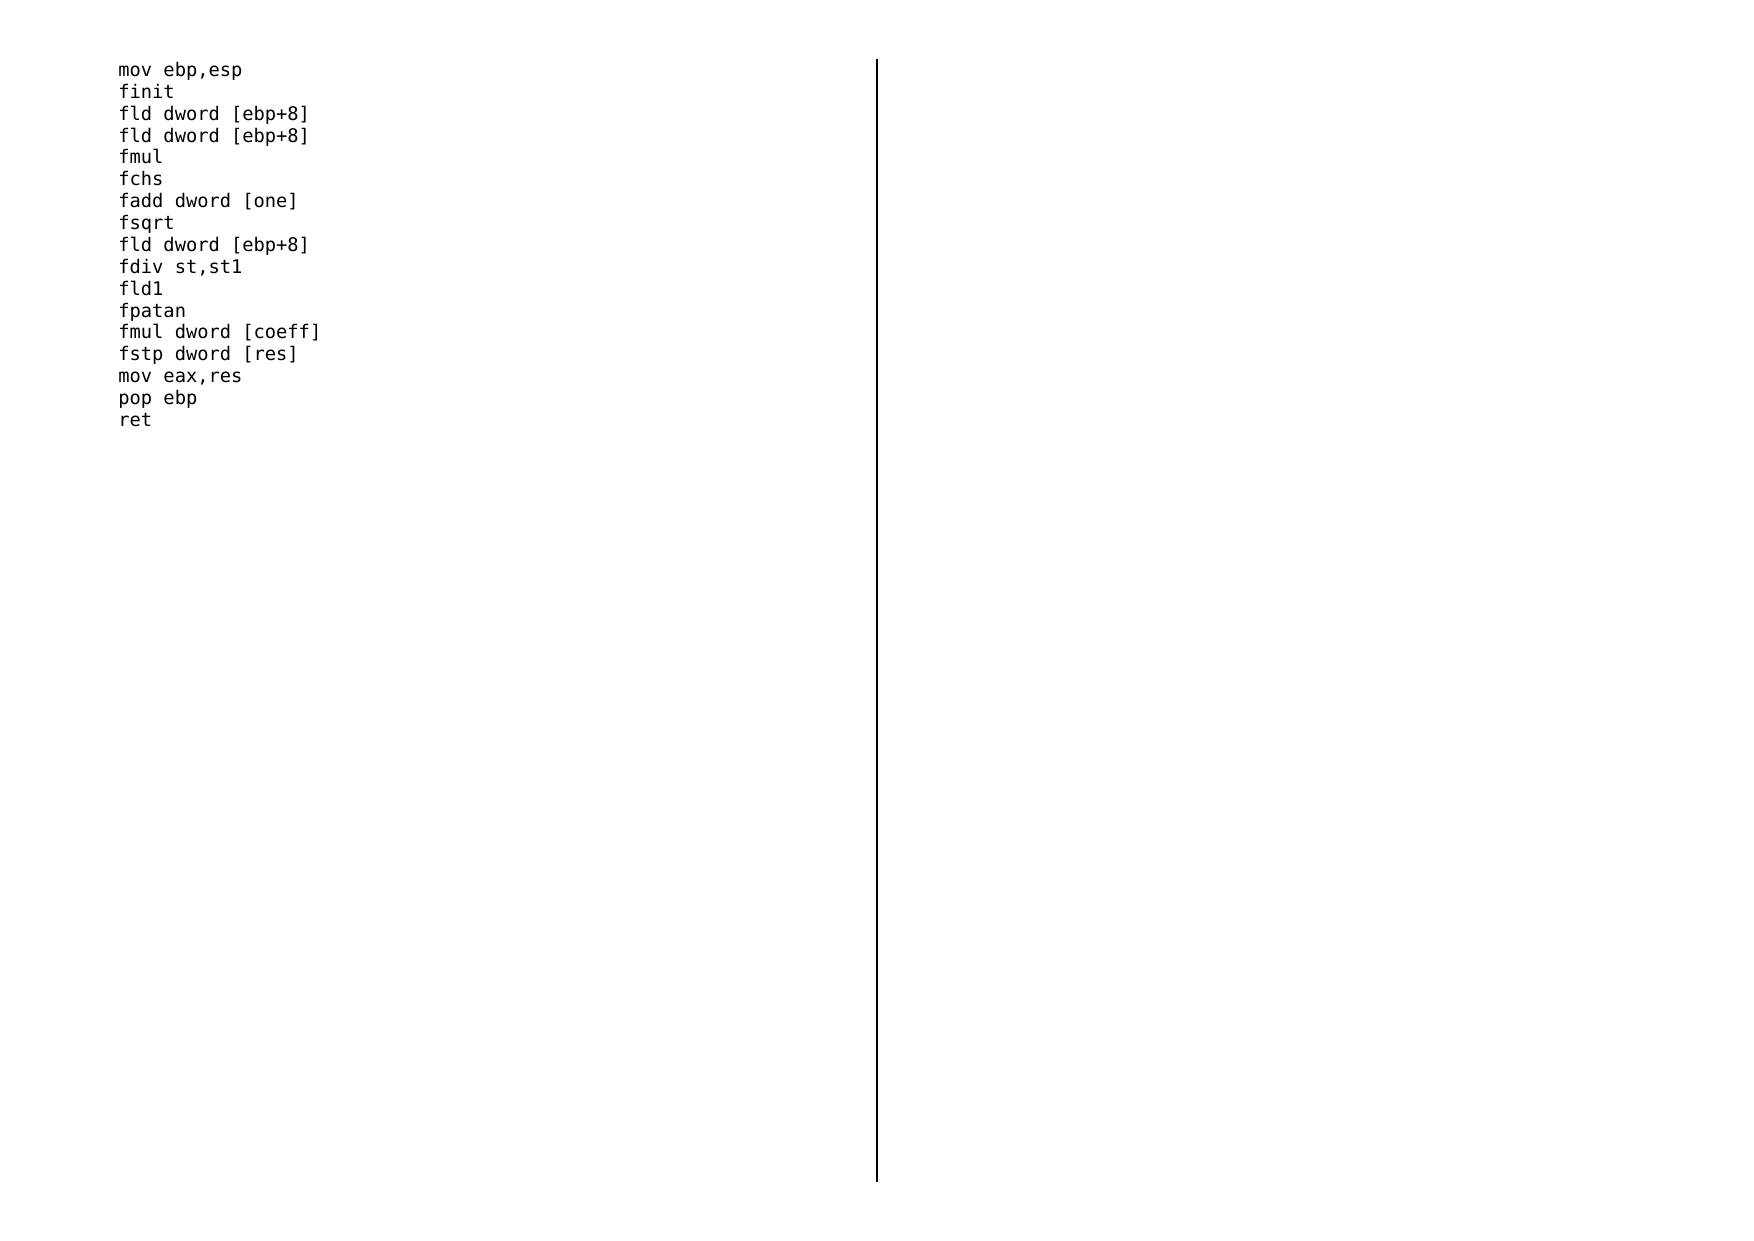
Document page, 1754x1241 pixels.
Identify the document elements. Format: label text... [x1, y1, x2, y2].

text fld dword [ebp+8] [59, 103, 818, 125]
text pop ebp [59, 387, 818, 409]
text fmul dword [coeff] [59, 322, 818, 343]
text ret [59, 409, 818, 431]
text fsqrt [59, 212, 818, 234]
text fadd dword [one] [59, 190, 818, 212]
text fchs [59, 168, 818, 190]
text fpatan [59, 300, 818, 322]
text fdiv st,st1 [59, 256, 818, 278]
text finit [59, 81, 818, 103]
text mov eax,res [59, 365, 818, 387]
text fmul [59, 147, 818, 168]
text fstp dword [res] [59, 343, 818, 365]
text fld1 [59, 278, 818, 300]
text mov ebp,esp [59, 59, 818, 81]
text fld dword [ebp+8] [59, 234, 818, 256]
text fld dword [ebp+8] [59, 125, 818, 147]
